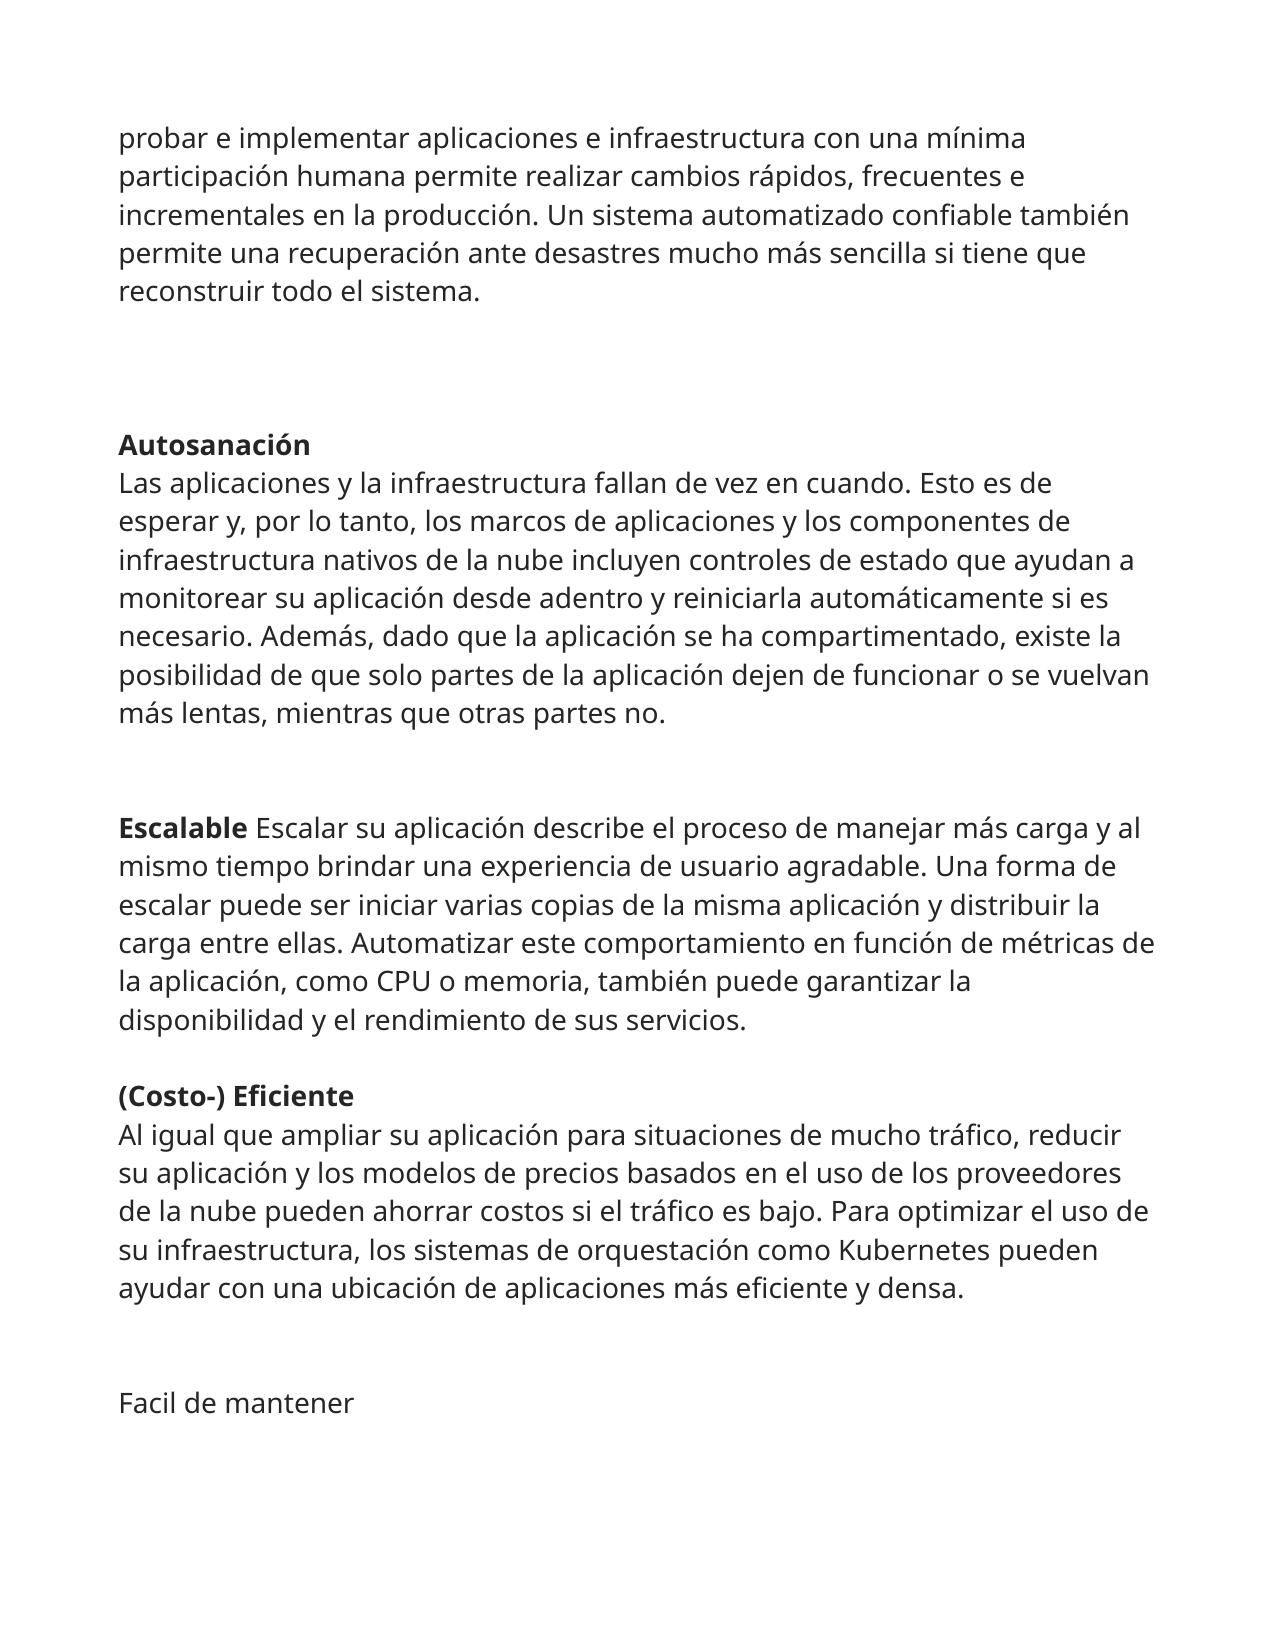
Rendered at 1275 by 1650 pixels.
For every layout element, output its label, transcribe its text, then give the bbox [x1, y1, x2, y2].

text Autosanación [118, 425, 1157, 463]
text probar e implementar aplicaciones e infraestructura con una mínima participación humana permite realizar cambios rápidos, frecuentes e incrementales en la producción. Un sistema automatizado confiable también permite una recuperación ante desastres mucho más sencilla si tiene que reconstruir todo el sistema. [118, 118, 1157, 310]
text Facil de mantener [118, 1383, 1157, 1421]
text Escalable Escalar su aplicación describe el proceso de manejar más carga y al mismo tiempo brindar una experiencia de usuario agradable. Una forma de escalar puede ser iniciar varias copias de la misma aplicación y distribuir la carga entre ellas. Automatizar este comportamiento en función de métricas de la aplicación, como CPU o memoria, también puede garantizar la disponibilidad y el rendimiento de sus servicios. [118, 808, 1157, 1038]
text Al igual que ampliar su aplicación para situaciones de mucho tráfico, reducir su aplicación y los modelos de precios basados ​​en el uso de los proveedores de la nube pueden ahorrar costos si el tráfico es bajo. Para optimizar el uso de su infraestructura, los sistemas de orquestación como Kubernetes pueden ayudar con una ubicación de aplicaciones más eficiente y densa. [118, 1115, 1157, 1306]
text Las aplicaciones y la infraestructura fallan de vez en cuando. Esto es de esperar y, por lo tanto, los marcos de aplicaciones y los componentes de infraestructura nativos de la nube incluyen controles de estado que ayudan a monitorear su aplicación desde adentro y reiniciarla automáticamente si es necesario. Además, dado que la aplicación se ha compartimentado, existe la posibilidad de que solo partes de la aplicación dejen de funcionar o se vuelvan más lentas, mientras que otras partes no. [118, 463, 1157, 731]
text (Costo-) Eficiente [118, 1076, 1157, 1115]
